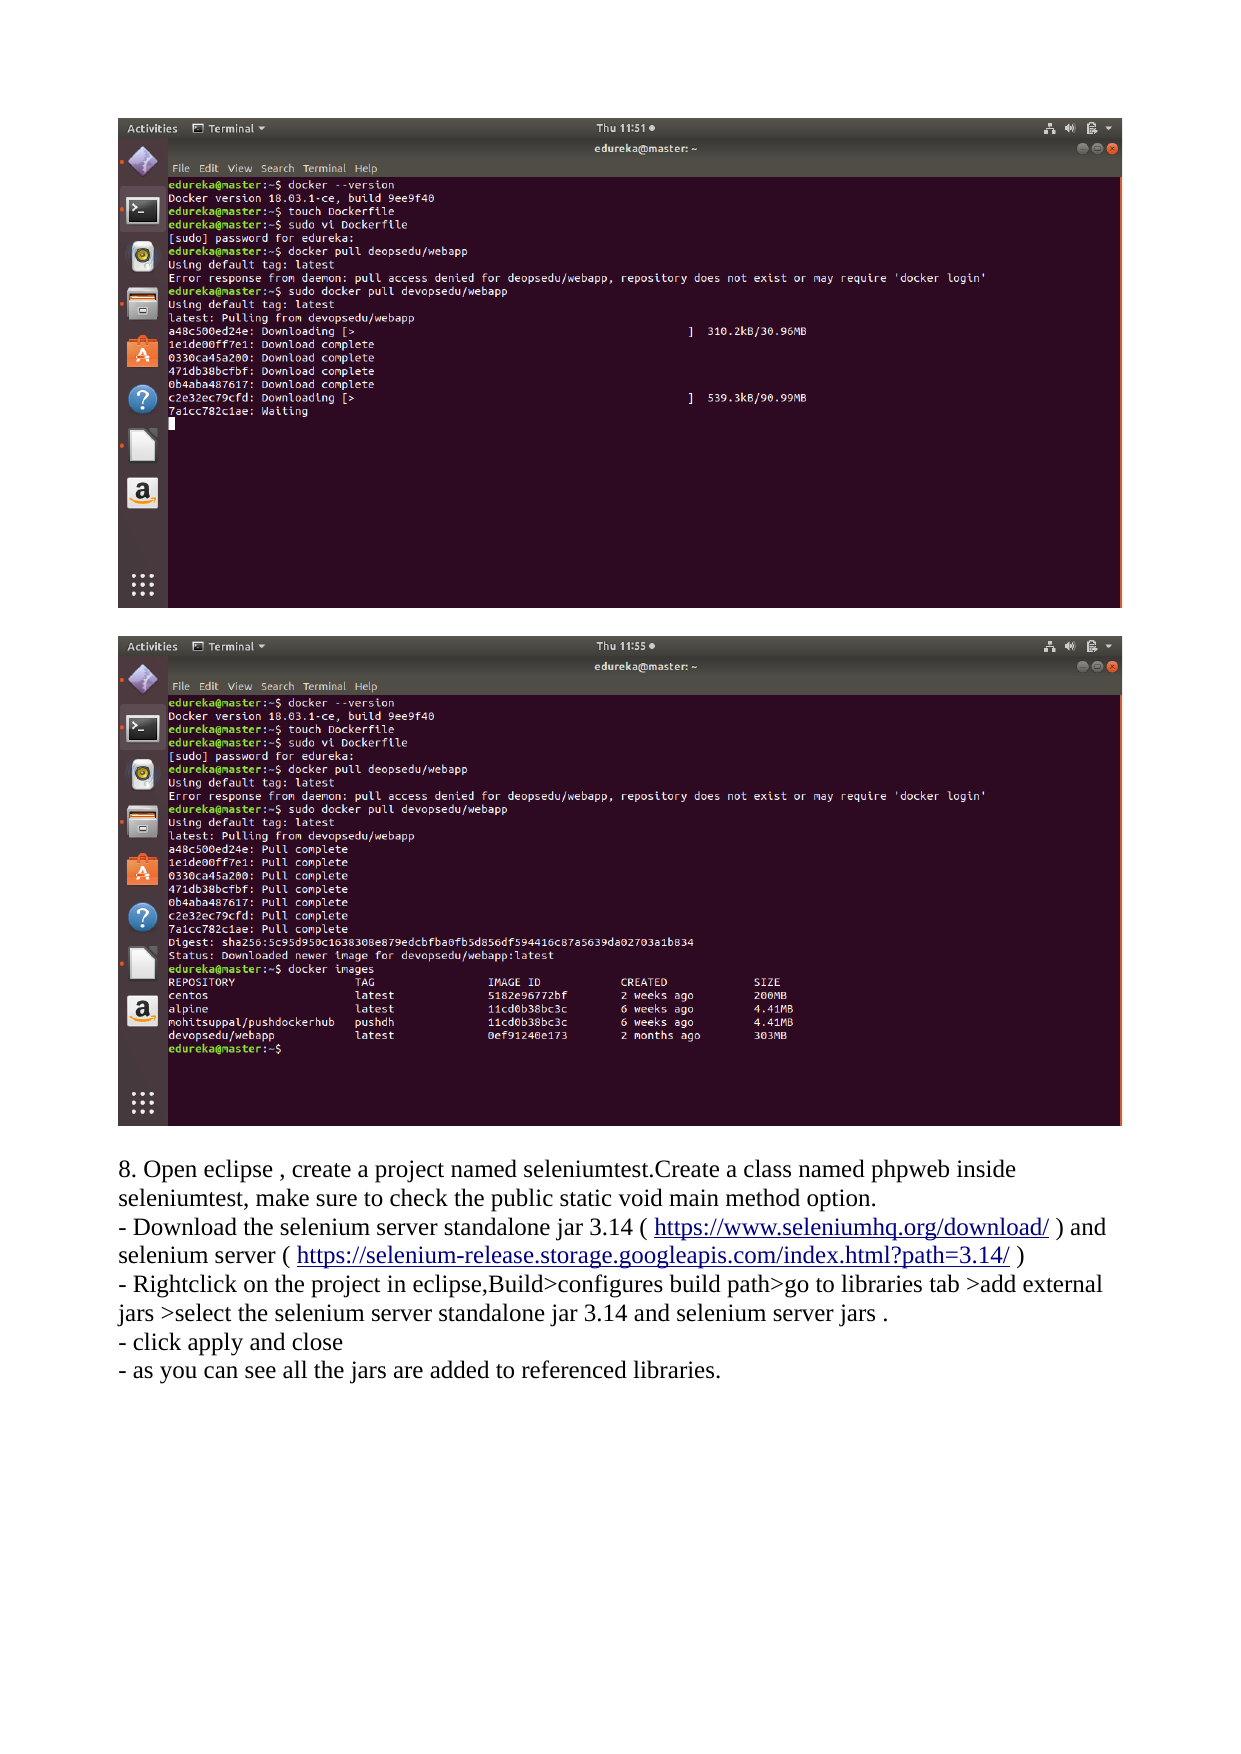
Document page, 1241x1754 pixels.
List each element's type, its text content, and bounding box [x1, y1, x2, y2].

text 8. Open eclipse , create a project named seleniumtest.Create a class named phpweb inside seleniumtest, make sure to check the public static void main method option. [118, 1154, 1122, 1212]
text - as you can see all the jars are added to referenced libraries. [118, 1356, 1122, 1384]
text - Rightclick on the project in eclipse,Build>configures build path>go to libraries tab >add external jars >select the selenium server standalone jar 3.14 and selenium server jars . [118, 1269, 1122, 1327]
text - Download the selenium server standalone jar 3.14 ( https://www.seleniumhq.org/download/ ) and selenium server ( https://selenium-release.storage.googleapis.com/index.html?path=3.14/ ) [118, 1212, 1122, 1269]
picture [118, 118, 1123, 608]
picture [118, 636, 1123, 1126]
text - click apply and close [118, 1327, 1122, 1356]
